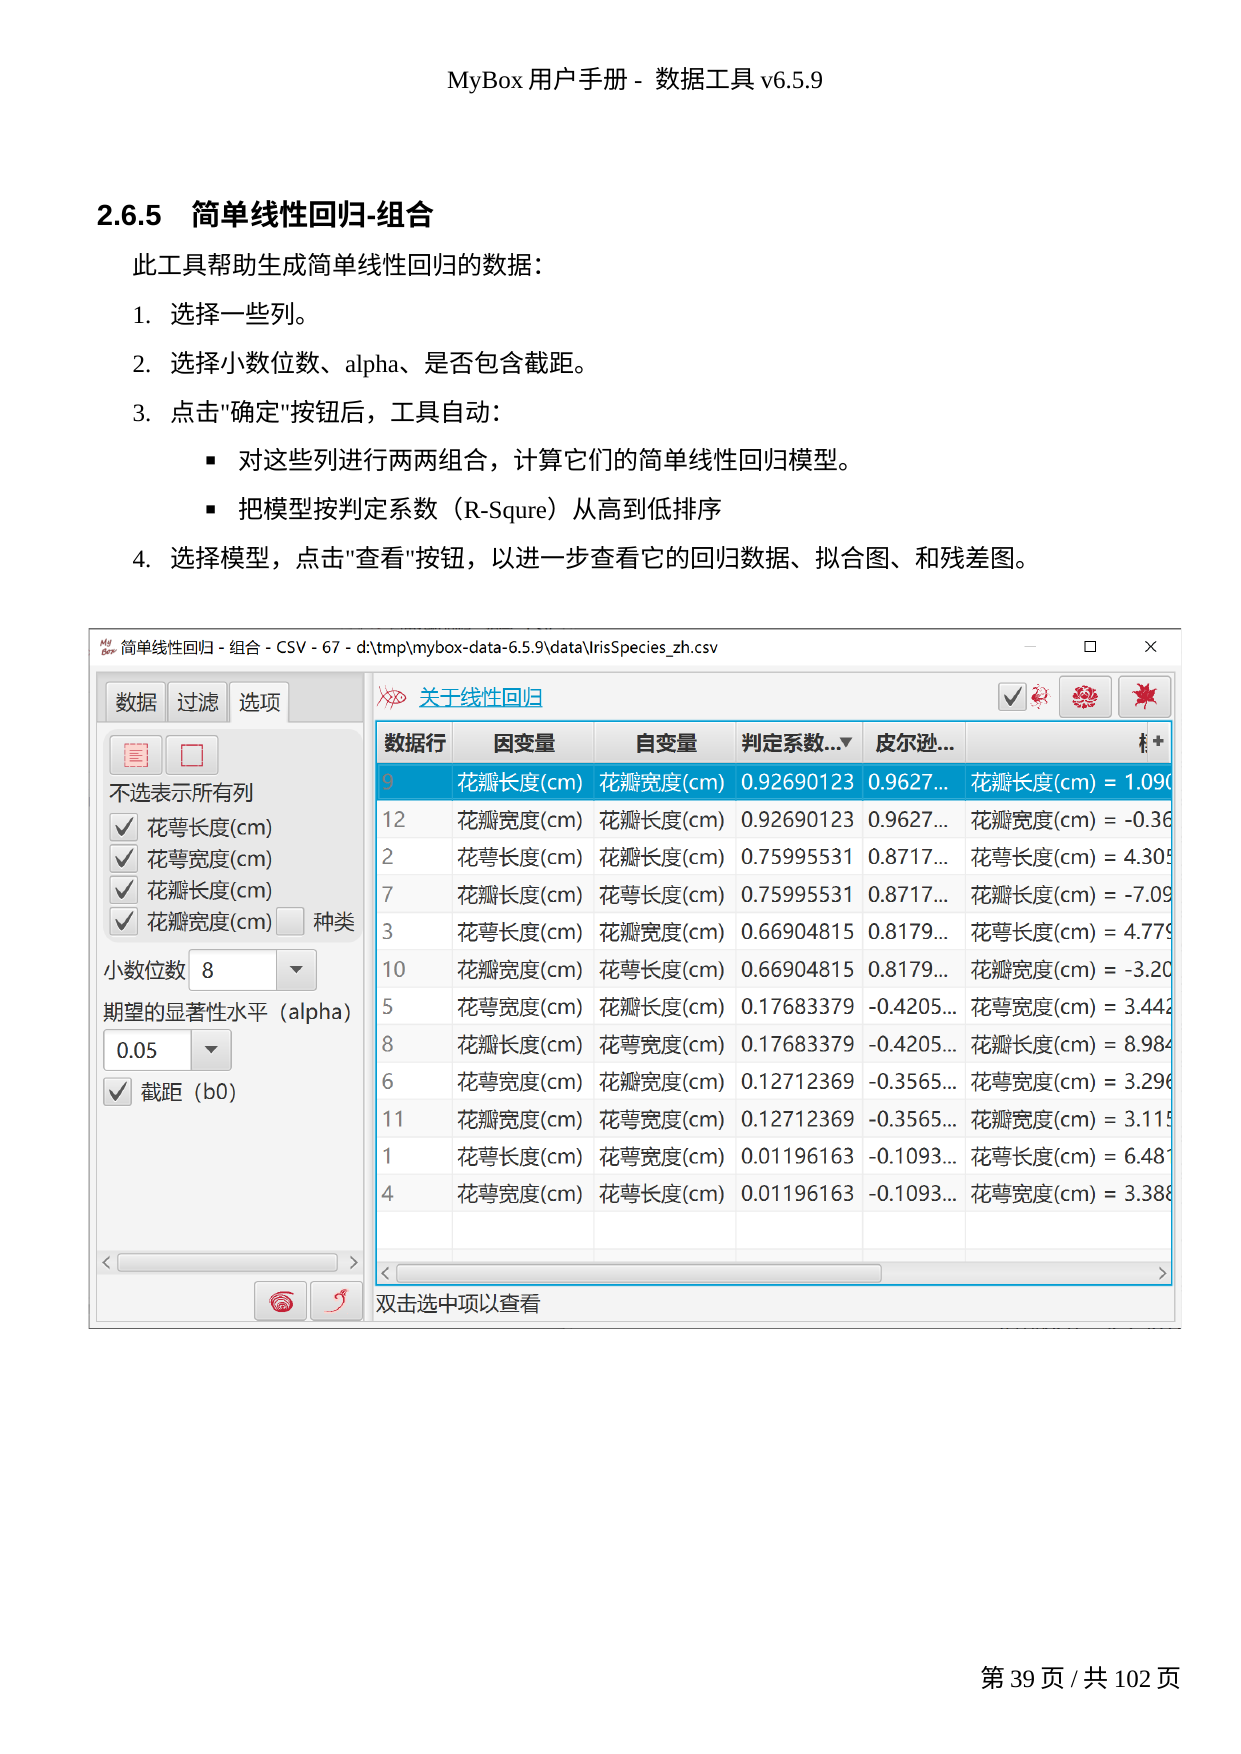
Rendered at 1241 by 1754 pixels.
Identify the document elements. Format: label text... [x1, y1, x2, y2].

list 点击"确定"按钮后，工具自动： [132, 392, 1181, 428]
list 选择小数位数、alpha、是否包含截距。 [132, 343, 1181, 379]
subtitle 简单线性回归-组合 [88, 191, 1181, 233]
list 把模型按判定系数（R-Squre）从高到低排序 [201, 489, 1181, 526]
picture [88, 628, 1182, 1329]
text 此工具帮助生成简单线性回归的数据： [88, 246, 1181, 282]
list 选择模型，点击"查看"按钮，以进一步查看它的回归数据、拟合图、和残差图。 [132, 538, 1181, 574]
list 对这些列进行两两组合，计算它们的简单线性回归模型。 [201, 441, 1181, 477]
list 选择一些列。 [132, 294, 1181, 331]
